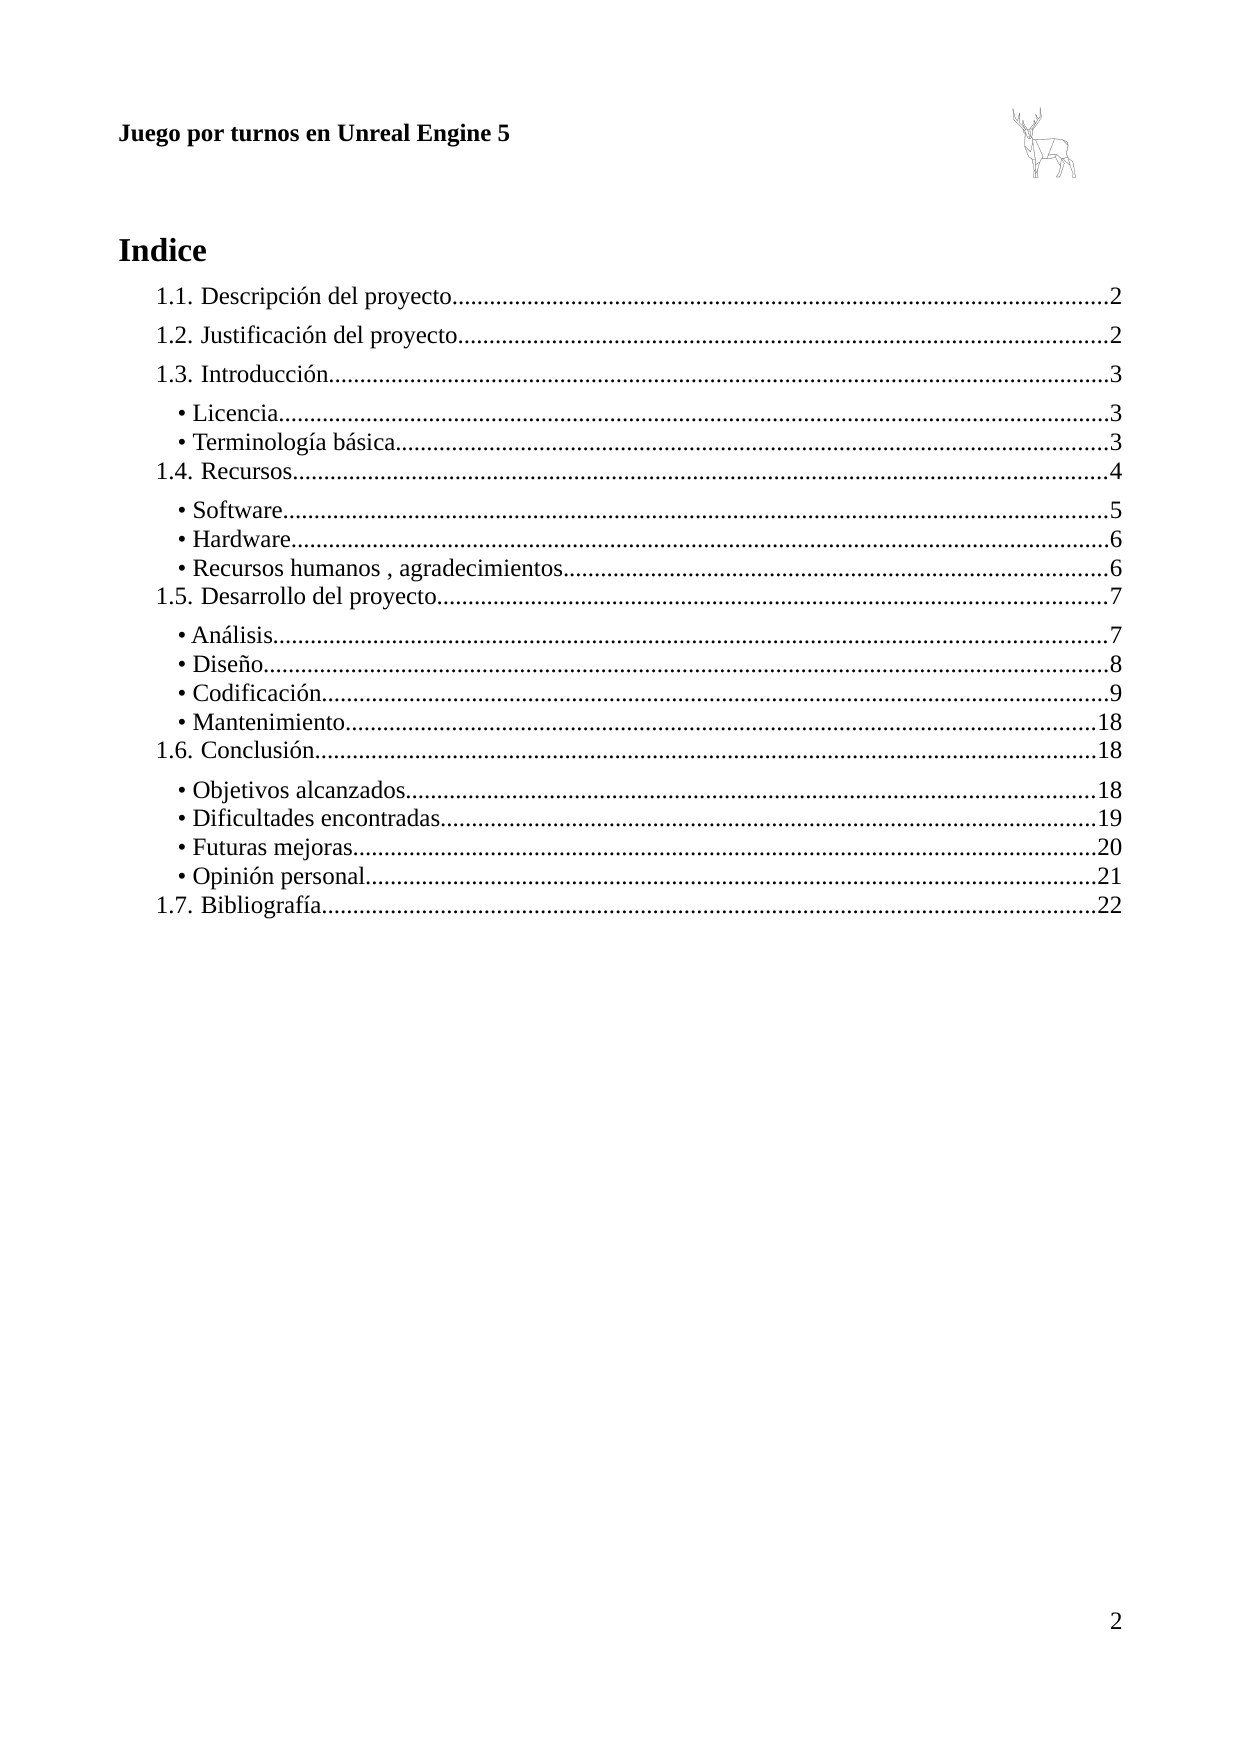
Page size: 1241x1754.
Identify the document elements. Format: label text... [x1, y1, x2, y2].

text • Codificación 9 [177, 678, 1122, 707]
text • Futuras mejoras 20 [177, 832, 1122, 861]
text • Terminología básica. 3 [177, 427, 1122, 456]
list Introducción 3 [156, 359, 1122, 388]
list Bibliografía 22 [156, 890, 1122, 918]
text • Objetivos alcanzados 18 [177, 775, 1122, 803]
list Recursos 4 [156, 456, 1122, 485]
text • Software 5 [177, 495, 1122, 524]
text • Opinión personal 21 [177, 861, 1122, 890]
text • Recursos humanos , agradecimientos. 6 [177, 553, 1122, 581]
subtitle Indice [118, 230, 1122, 268]
list Desarrollo del proyecto 7 [156, 581, 1122, 610]
list Justificación del proyecto 2 [156, 320, 1122, 349]
list Conclusión 18 [156, 736, 1122, 764]
list Descripción del proyecto 2 [156, 281, 1122, 310]
text • Dificultades encontradas 19 [177, 803, 1122, 832]
text • Licencia 3 [177, 398, 1122, 427]
text • Análisis 7 [177, 621, 1122, 649]
text • Hardware 6 [177, 524, 1122, 553]
text • Mantenimiento 18 [177, 707, 1122, 736]
picture [1004, 98, 1091, 186]
text • Diseño 8 [177, 649, 1122, 678]
